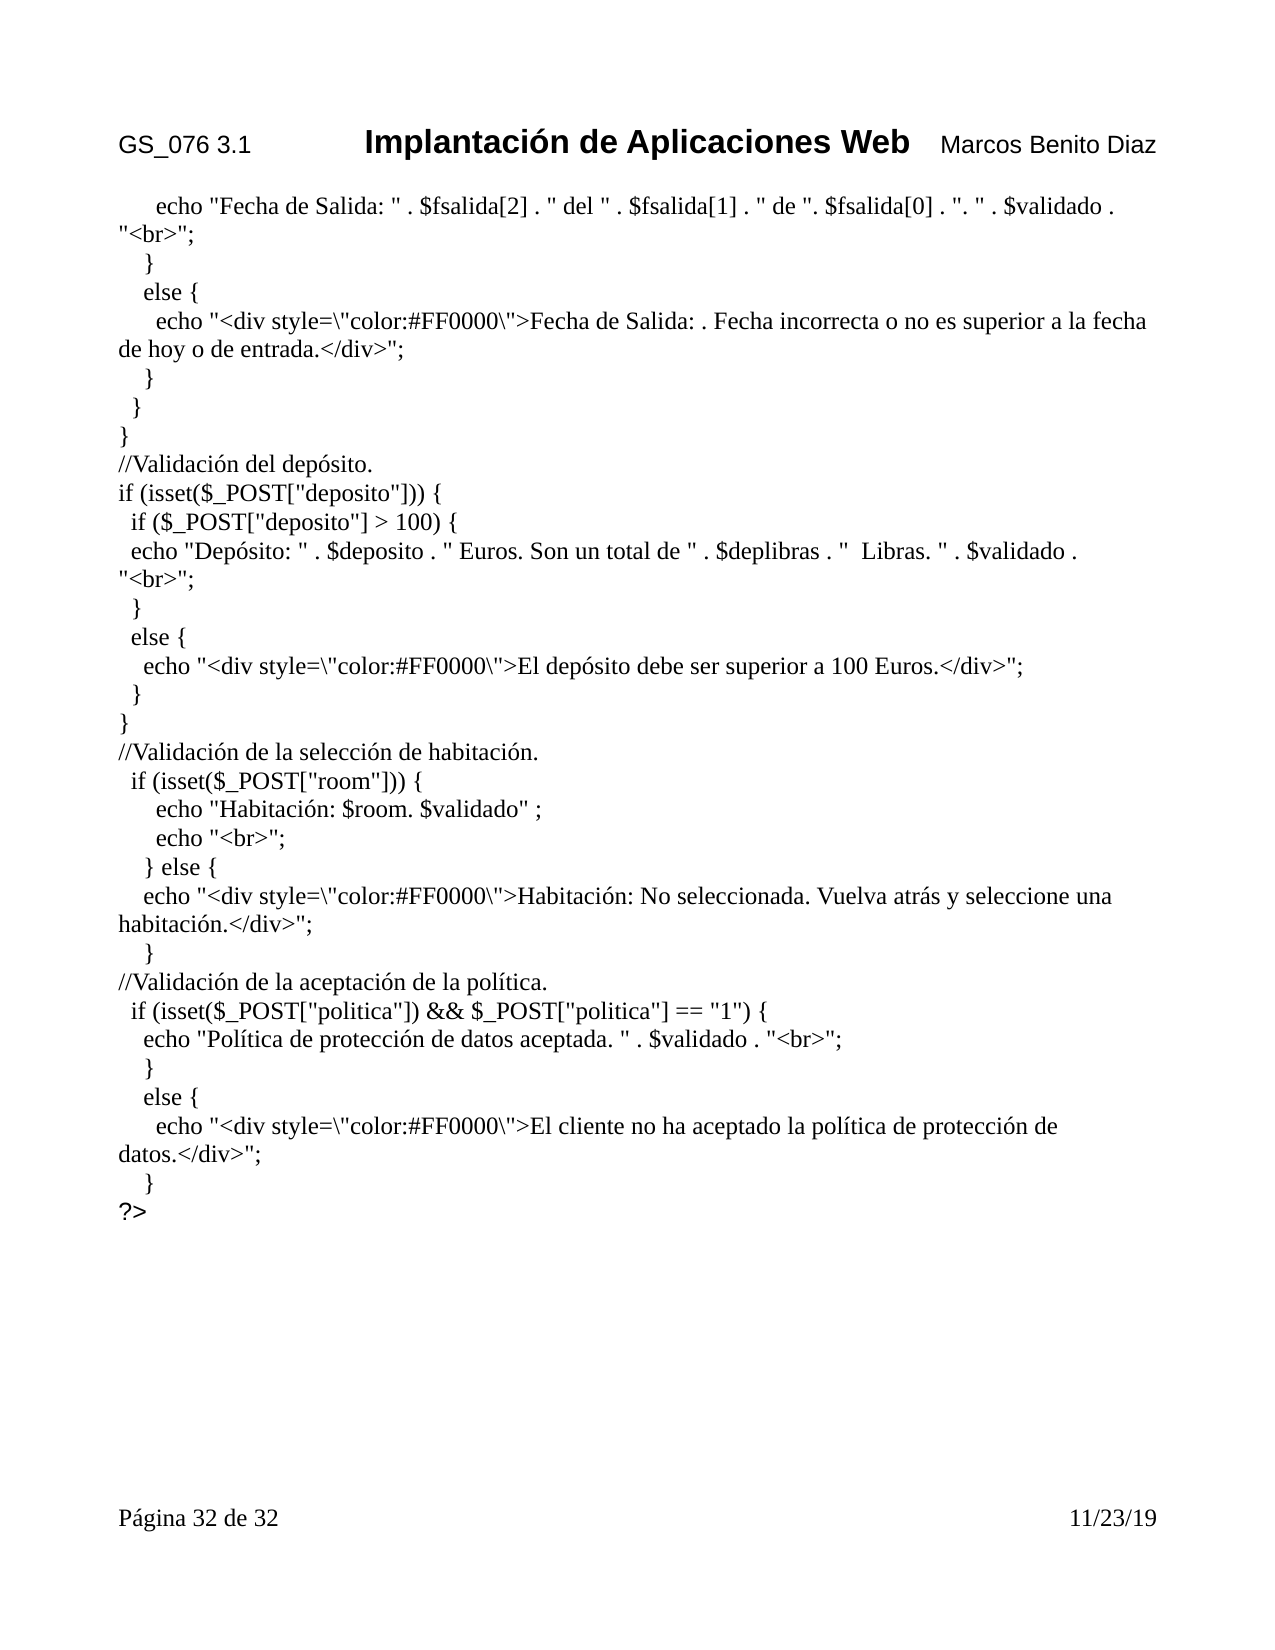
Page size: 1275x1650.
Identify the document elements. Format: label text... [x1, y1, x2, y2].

text } [118, 363, 1157, 392]
text echo "<br>"; [118, 823, 1157, 852]
text } [118, 708, 1157, 737]
text echo "Habitación: $room. $validado" ; [118, 794, 1157, 823]
text echo "<div style=\"color:#FF0000\">El depósito debe ser superior a 100 Euros.</div>"; [118, 651, 1157, 679]
text ?> [118, 1197, 1157, 1226]
text if (isset($_POST["room"])) { [118, 766, 1157, 794]
text if (isset($_POST["deposito"])) { [118, 478, 1157, 507]
text //Validación del depósito. [118, 449, 1157, 478]
text echo "<div style=\"color:#FF0000\">Habitación: No seleccionada. Vuelva atrás y seleccione una habitación.</div>"; [118, 881, 1157, 938]
text } [118, 248, 1157, 277]
text } [118, 392, 1157, 421]
text echo "<div style=\"color:#FF0000\">El cliente no ha aceptado la política de protección de datos.</div>"; [118, 1111, 1157, 1168]
text } [118, 1168, 1157, 1197]
text } else { [118, 852, 1157, 881]
text } [118, 593, 1157, 622]
text //Validación de la selección de habitación. [118, 737, 1157, 766]
text else { [118, 277, 1157, 306]
text } [118, 679, 1157, 708]
text } [118, 938, 1157, 967]
text } [118, 421, 1157, 449]
text echo "Fecha de Salida: " . $fsalida[2] . " del " . $fsalida[1] . " de ". $fsalida[0] . ". " . $validado . "<br>"; [118, 191, 1157, 248]
text else { [118, 622, 1157, 651]
text else { [118, 1082, 1157, 1111]
text echo "Depósito: " . $deposito . " Euros. Son un total de " . $deplibras . " Libras. " . $validado . "<br>"; [118, 536, 1157, 593]
text } [118, 1053, 1157, 1082]
text //Validación de la aceptación de la política. [118, 967, 1157, 996]
text echo "Política de protección de datos aceptada. " . $validado . "<br>"; [118, 1024, 1157, 1053]
text if ($_POST["deposito"] > 100) { [118, 507, 1157, 536]
text if (isset($_POST["politica"]) && $_POST["politica"] == "1") { [118, 996, 1157, 1024]
text echo "<div style=\"color:#FF0000\">Fecha de Salida: . Fecha incorrecta o no es superior a la fecha de hoy o de entrada.</div>"; [118, 306, 1157, 363]
